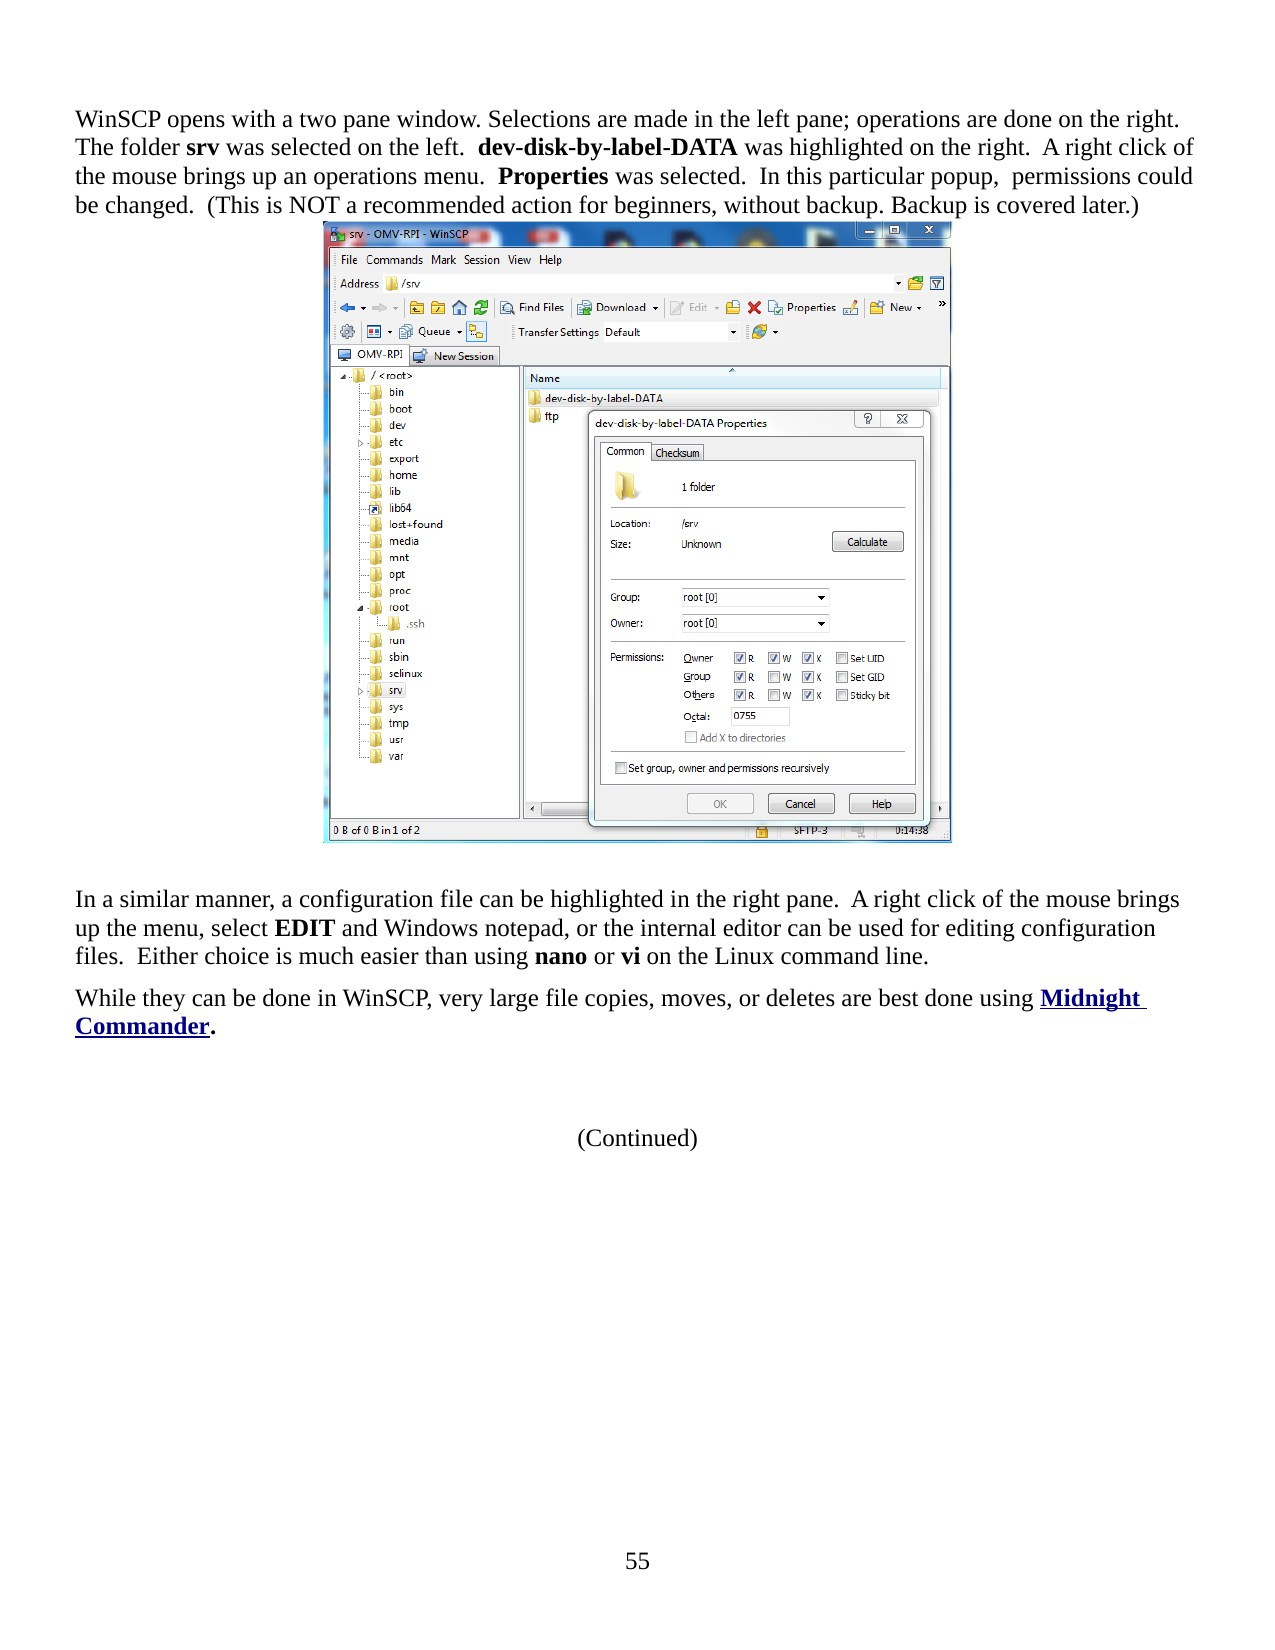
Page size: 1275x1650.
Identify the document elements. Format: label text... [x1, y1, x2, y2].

text (Continued) [75, 1123, 1200, 1151]
text While they can be done in WinSCP, very large file copies, moves, or deletes are best done using Midnight Commander. [75, 983, 1200, 1069]
picture [323, 221, 953, 843]
text In a similar manner, a configuration file can be highlighted in the right pane. A right click of the mouse brings up the menu, select EDIT and Windows notepad, or the internal editor can be used for editing configuration files. Either choice is much easier than using nano or vi on the Linux command line. [75, 884, 1200, 970]
text WinSCP opens with a two pane window. Selections are made in the left pane; operations are done on the right. The folder srv was selected on the left. dev-disk-by-label-DATA was highlighted on the right. A right click of the mouse brings up an operations menu. Properties was selected. In this particular popup, permissions could be changed. (This is NOT a recommended action for beginners, without backup. Backup is covered later.) [75, 75, 1200, 219]
